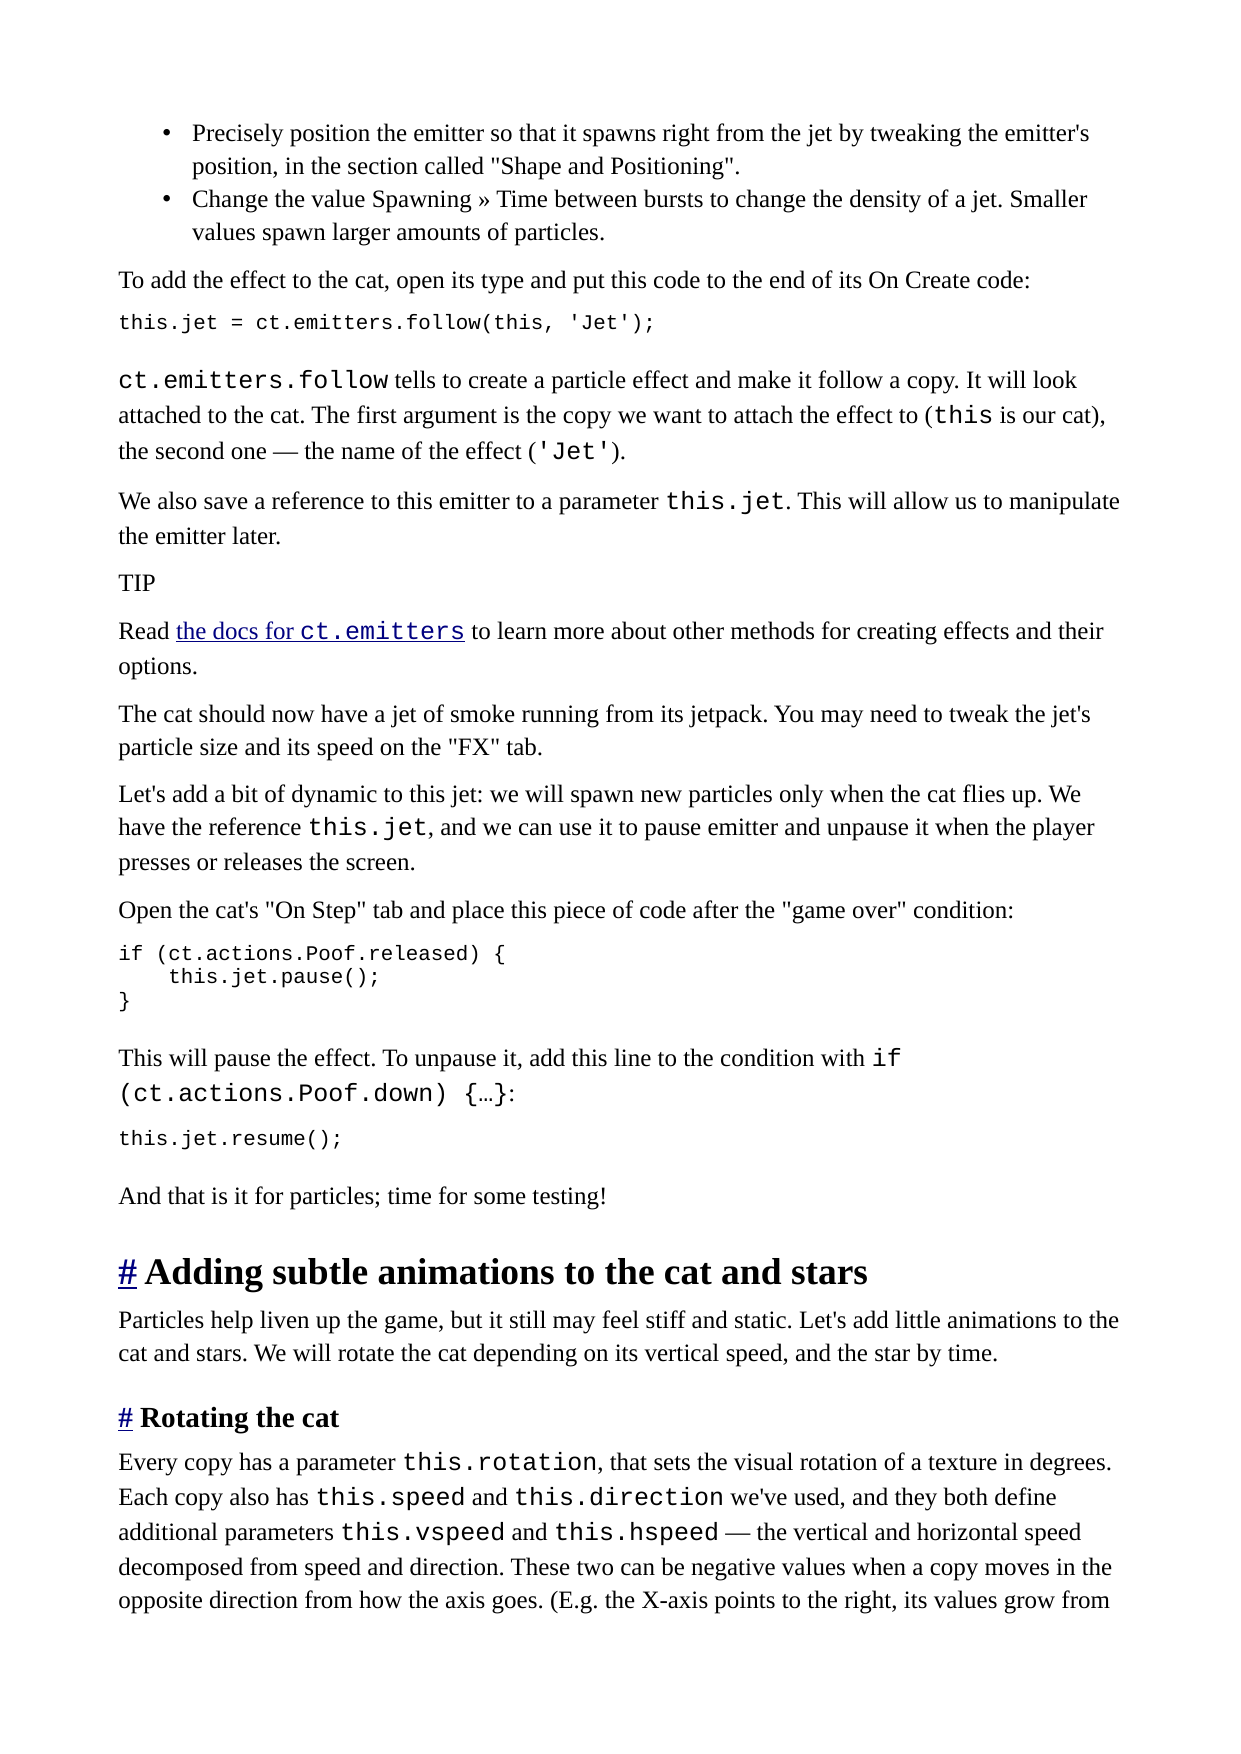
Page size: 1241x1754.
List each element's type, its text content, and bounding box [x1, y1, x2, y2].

list Precisely position the emitter so that it spawns right from the jet by tweaking the emitter's position, in the section called "Shape and Positioning". [162, 118, 1122, 180]
text Open the cat's "On Step" tab and place this piece of code after the "game over" condition: [118, 895, 1122, 924]
text The cat should now have a jet of smoke running from its jetpack. You may need to tweak the jet's particle size and its speed on the "FX" tab. [118, 699, 1122, 761]
text this.jet.pause(); [118, 966, 1122, 990]
subtitle # Rotating the cat [118, 1401, 1122, 1434]
text Let's add a bit of dynamic to this jet: we will spawn new particles only when the cat flies up. We have the reference this.jet, and we can use it to pause emitter and unpause it when the player presses or releases the screen. [118, 779, 1122, 876]
subtitle # Adding subtle animations to the cat and stars [118, 1250, 1122, 1293]
text We also save a reference to this emitter to a parameter this.jet. This will allow us to manipulate the emitter later. [118, 486, 1122, 549]
text This will pause the effect. To unpause it, add this line to the condition with if (ct.actions.Poof.down) {…}: [118, 1043, 1122, 1109]
text if (ct.actions.Poof.released) { [118, 943, 1122, 966]
text } [118, 990, 1122, 1014]
text Read the docs for ct.emitters to learn more about other methods for creating effects and their options. [118, 616, 1122, 680]
text Particles help liven up the game, but it still may feel stiff and static. Let's add little animations to the cat and stars. We will rotate the cat depending on its vertical speed, and the star by time. [118, 1305, 1122, 1367]
text And that is it for particles; time for some testing! [118, 1181, 1122, 1210]
text this.jet = ct.emitters.follow(this, 'Jet'); [118, 312, 1122, 336]
text TIP [118, 568, 1122, 597]
list Change the value Spawning » Time between bursts to change the density of a jet. Smaller values spawn larger amounts of particles. [162, 184, 1122, 246]
text ct.emitters.follow tells to create a particle effect and make it follow a copy. It will look attached to the cat. The first argument is the copy we want to attach the effect to (this is our cat), the second one — the name of the effect ('Jet'). [118, 366, 1122, 467]
text To add the effect to the cat, open its type and put this code to the end of its On Create code: [118, 265, 1122, 293]
text Every copy has a parameter this.rotation, that sets the visual rotation of a texture in degrees. Each copy also has this.speed and this.direction we've used, and they both define additional parameters this.vspeed and this.hspeed — the vertical and horizontal speed decomposed from speed and direction. These two can be negative values when a copy moves in the opposite direction from how the axis goes. (E.g. the X-axis points to the right, its values grow from [118, 1447, 1122, 1614]
text this.jet.resume(); [118, 1128, 1122, 1152]
